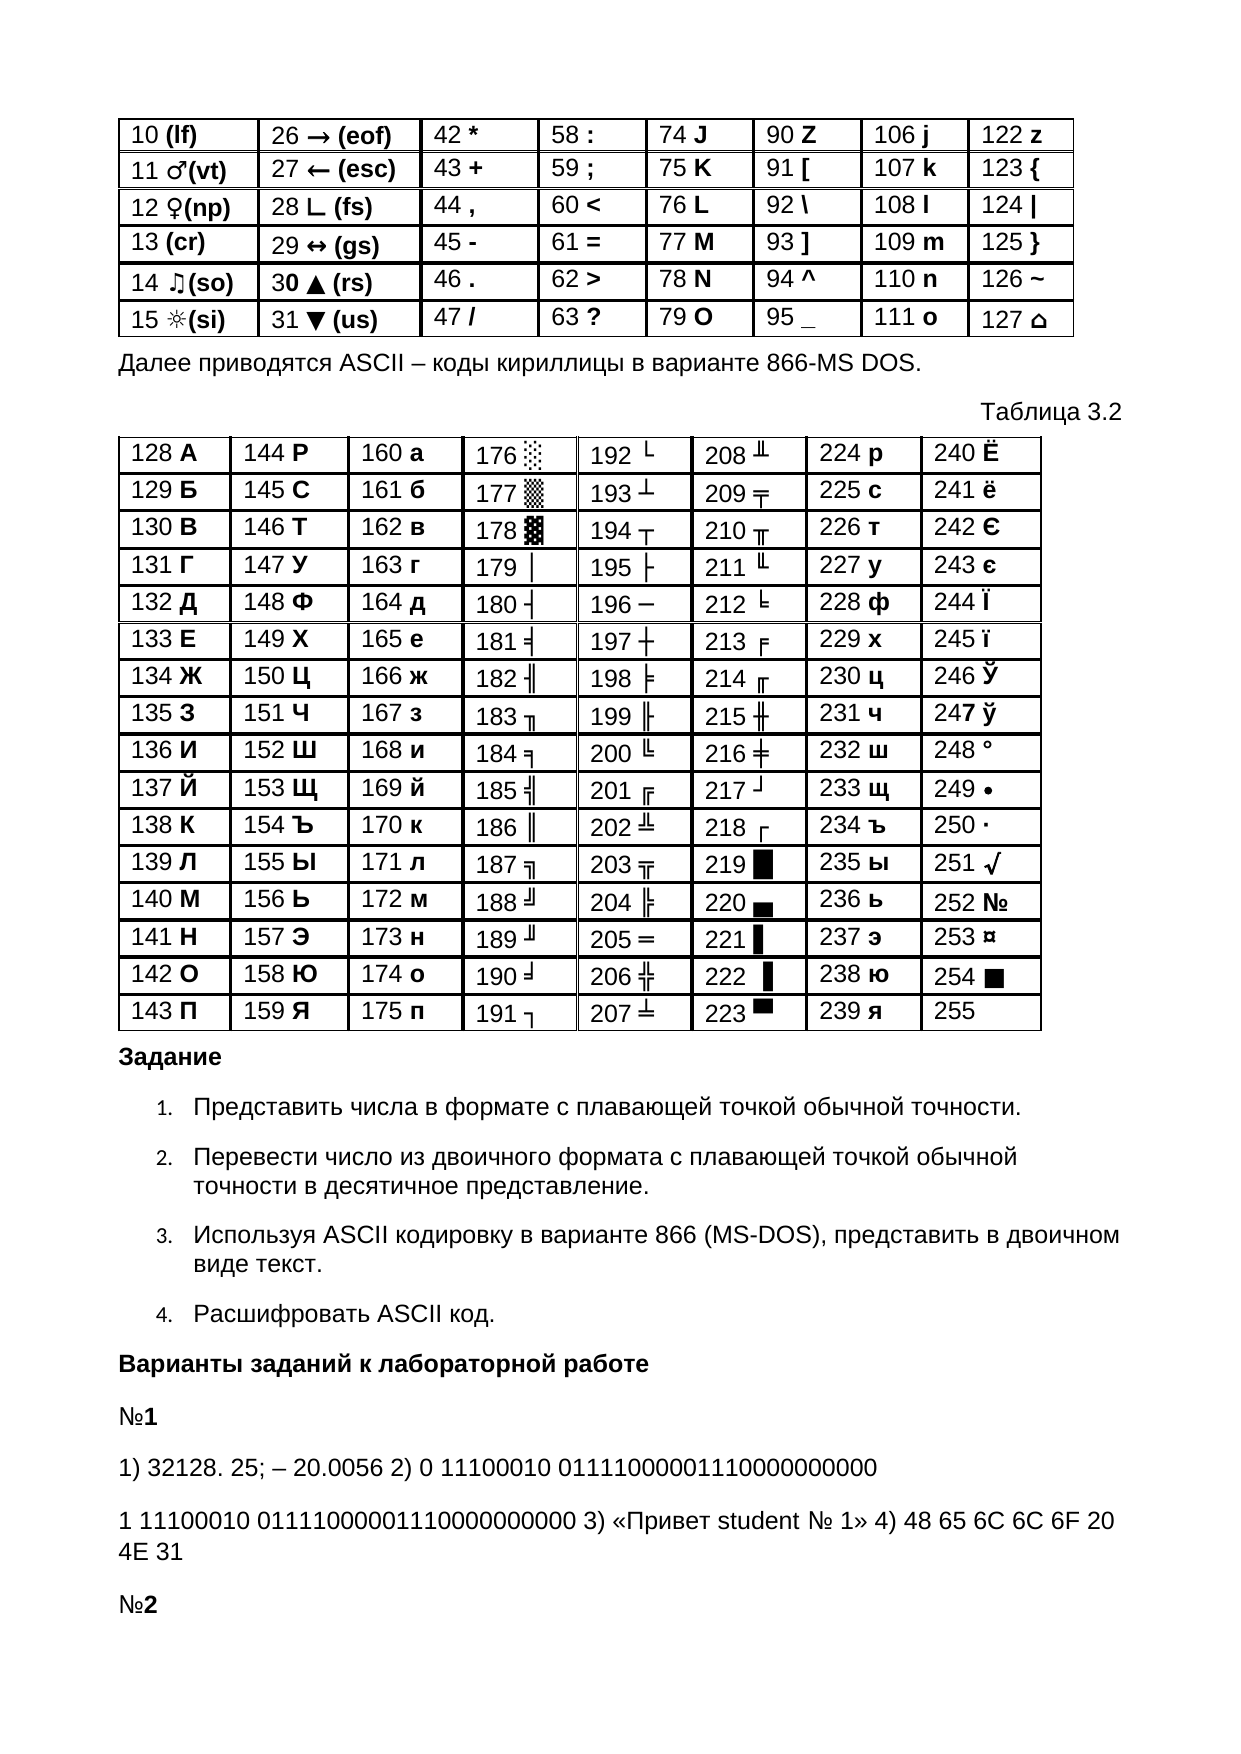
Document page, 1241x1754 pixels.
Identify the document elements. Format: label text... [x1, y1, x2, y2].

table_cell 195 ├ [579, 550, 690, 584]
table_cell 59 ; [540, 153, 645, 187]
table_header 224 р [808, 438, 920, 472]
table_cell 213 ╒ [694, 624, 805, 658]
table_cell 124 | [970, 190, 1073, 224]
table_cell 169 й [350, 773, 461, 807]
table_cell 106 j [863, 120, 967, 150]
table_cell 245 ї [923, 624, 1040, 658]
table_cell 220 ▄ [694, 884, 805, 918]
table_cell 43 + [423, 153, 537, 187]
table_cell 180 ┤ [465, 587, 576, 621]
table_cell 179 │ [465, 550, 576, 584]
table_cell 12 ♀(np) [120, 190, 257, 224]
table_cell 139 Л [120, 847, 229, 881]
table_cell 204 ╠ [579, 884, 690, 918]
table_cell 239 я [808, 996, 920, 1030]
list Представить числа в формате с плавающей точкой обычной точности. [156, 1091, 1122, 1121]
table_header 128 А [120, 438, 229, 472]
table_cell 156 Ь [232, 884, 347, 918]
table_cell 234 ъ [808, 810, 920, 844]
table_cell 226 т [808, 512, 920, 547]
table_cell 248 ° [923, 736, 1040, 770]
table_cell 255 [923, 996, 1040, 1030]
table_cell 157 Э [232, 922, 347, 955]
table_cell 28 ∟ (fs) [260, 190, 419, 224]
table_cell 184 ╕ [465, 736, 576, 770]
text Таблица 3.2 [118, 397, 1122, 426]
table_cell 247 ў [923, 698, 1040, 732]
table_cell 90 Z [755, 120, 860, 150]
table_cell 107 k [863, 153, 967, 187]
table_cell 140 М [120, 884, 229, 918]
table_cell 185 ╣ [465, 773, 576, 807]
table_cell 61 = [540, 227, 645, 261]
table_cell 149 Х [232, 624, 347, 658]
table_cell 201 ╔ [579, 773, 690, 807]
table_cell 246 Ў [923, 661, 1040, 695]
table_header 192 └ [579, 438, 690, 472]
table_cell 216 ╪ [694, 736, 805, 770]
table_cell 190 ╛ [465, 959, 576, 993]
table_cell 219 █ [694, 847, 805, 881]
table_cell 148 Ф [232, 587, 347, 621]
table_cell 186 ║ [465, 810, 576, 844]
table_cell 141 Н [120, 922, 229, 955]
table_cell 150 Ц [232, 661, 347, 695]
table_cell 166 ж [350, 661, 461, 695]
table_cell 165 е [350, 624, 461, 658]
table_cell 147 У [232, 550, 347, 584]
table_cell 30 ▲ (rs) [260, 265, 419, 299]
table_header 240 Ё [923, 438, 1040, 472]
table_cell 134 Ж [120, 661, 229, 695]
table_cell 63 ? [540, 302, 645, 336]
table_cell 172 м [350, 884, 461, 918]
table_cell 168 и [350, 736, 461, 770]
list Расшифровать ASCII код. [156, 1299, 1122, 1328]
table_cell 145 С [232, 475, 347, 509]
table_cell 217 ┘ [694, 773, 805, 807]
table_cell 58 : [540, 120, 645, 150]
table_cell 146 Т [232, 512, 347, 547]
table_cell 162 в [350, 512, 461, 547]
table_cell 155 Ы [232, 847, 347, 881]
table_cell 236 ь [808, 884, 920, 918]
table_cell 167 з [350, 698, 461, 732]
table_cell 42 * [423, 120, 537, 150]
table_cell 94 ^ [755, 265, 860, 299]
table_cell 108 l [863, 190, 967, 224]
table_cell 163 г [350, 550, 461, 584]
table_cell 200 ╚ [579, 736, 690, 770]
table_cell 223 ▀ [694, 996, 805, 1030]
table_cell 11 ♂(vt) [120, 153, 257, 187]
table_cell 249 ∙ [923, 773, 1040, 807]
table_cell 135 З [120, 698, 229, 732]
table_cell 215 ╫ [694, 698, 805, 732]
text Далее приводятся ASCII – коды кириллицы в варианте 866-MS DOS. [118, 348, 1122, 376]
table_cell 131 Г [120, 550, 229, 584]
table_cell 188 ╝ [465, 884, 576, 918]
table_cell 138 К [120, 810, 229, 844]
table_cell 95 _ [755, 302, 860, 336]
table_cell 130 В [120, 512, 229, 547]
table_cell 126 ~ [970, 265, 1073, 299]
table_cell 92 \ [755, 190, 860, 224]
table_cell 232 ш [808, 736, 920, 770]
table_cell 230 ц [808, 661, 920, 695]
table_cell 77 M [648, 227, 752, 261]
text Варианты заданий к лабораторной работе [118, 1349, 1122, 1378]
table_cell 123 { [970, 153, 1073, 187]
text 1 11100010 01111000001110000000000 3) «Привет student № 1» 4) 48 65 6C 6C 6F 20 4E 31 [118, 1503, 1122, 1566]
table_cell 159 Я [232, 996, 347, 1030]
table_cell 75 K [648, 153, 752, 187]
table_cell 235 ы [808, 847, 920, 881]
table_cell 133 Е [120, 624, 229, 658]
table_cell 187 ╗ [465, 847, 576, 881]
table_cell 13 (cr) [120, 227, 257, 261]
table_cell 164 д [350, 587, 461, 621]
table_cell 205 ═ [579, 922, 690, 955]
table_cell 79 O [648, 302, 752, 336]
table_cell 31 ▼ (us) [260, 302, 419, 336]
table_cell 158 Ю [232, 959, 347, 993]
table_cell 222 ▐ [694, 959, 805, 993]
table_cell 183 ╖ [465, 698, 576, 732]
table_cell 194 ┬ [579, 512, 690, 547]
table_cell 242 Є [923, 512, 1040, 547]
table_cell 244 Ї [923, 587, 1040, 621]
table_cell 252 № [923, 884, 1040, 918]
table_cell 153 Щ [232, 773, 347, 807]
table_cell 196 ─ [579, 587, 690, 621]
table_cell 26 → (eof) [260, 120, 419, 150]
table_cell 228 ф [808, 587, 920, 621]
table_cell 207 ╧ [579, 996, 690, 1030]
table_header 160 а [350, 438, 461, 472]
table_cell 206 ╬ [579, 959, 690, 993]
table_cell 60 < [540, 190, 645, 224]
table_cell 110 n [863, 265, 967, 299]
table_cell 152 Ш [232, 736, 347, 770]
table_cell 193 ┴ [579, 475, 690, 509]
table_cell 62 > [540, 265, 645, 299]
table_cell 202 ╩ [579, 810, 690, 844]
table_header 208 ╨ [694, 438, 805, 472]
table_cell 10 (lf) [120, 120, 257, 150]
table_cell 251 √ [923, 847, 1040, 881]
table_cell 253 ¤ [923, 922, 1040, 955]
table_cell 209 ╤ [694, 475, 805, 509]
table_cell 161 б [350, 475, 461, 509]
table_cell 91 [ [755, 153, 860, 187]
table_cell 171 л [350, 847, 461, 881]
table_cell 225 с [808, 475, 920, 509]
table_cell 238 ю [808, 959, 920, 993]
table_cell 199 ╟ [579, 698, 690, 732]
table_cell 76 L [648, 190, 752, 224]
text №2 [118, 1587, 1122, 1621]
table_cell 151 Ч [232, 698, 347, 732]
table_cell 210 ╥ [694, 512, 805, 547]
text №1 [118, 1398, 1122, 1433]
list Используя ASCII кодировку в варианте 866 (MS-DOS), представить в двоичном виде текст. [156, 1220, 1122, 1278]
table_cell 78 N [648, 265, 752, 299]
table_cell 109 m [863, 227, 967, 261]
table_cell 137 Й [120, 773, 229, 807]
table_cell 136 И [120, 736, 229, 770]
table_cell 174 о [350, 959, 461, 993]
table_cell 241 ё [923, 475, 1040, 509]
table_cell 250 · [923, 810, 1040, 844]
table_cell 111 o [863, 302, 967, 336]
table_cell 93 ] [755, 227, 860, 261]
table_cell 243 є [923, 550, 1040, 584]
table_cell 46 . [423, 265, 537, 299]
table_cell 221 ▌ [694, 922, 805, 955]
table_cell 229 х [808, 624, 920, 658]
list Перевести число из двоичного формата с плавающей точкой обычной точности в десятичное представление. [156, 1141, 1122, 1199]
table_cell 189 ╜ [465, 922, 576, 955]
table_cell 211 ╙ [694, 550, 805, 584]
table_cell 181 ╡ [465, 624, 576, 658]
table_cell 142 О [120, 959, 229, 993]
table_cell 227 у [808, 550, 920, 584]
table_cell 170 к [350, 810, 461, 844]
table_cell 129 Б [120, 475, 229, 509]
table_cell 132 Д [120, 587, 229, 621]
table_cell 182 ╢ [465, 661, 576, 695]
table_cell 178 ▓ [465, 512, 576, 547]
table_cell 143 П [120, 996, 229, 1030]
table_cell 212 ╘ [694, 587, 805, 621]
table_cell 44 , [423, 190, 537, 224]
table_cell 203 ╦ [579, 847, 690, 881]
table_cell 191 ┐ [465, 996, 576, 1030]
table_cell 237 э [808, 922, 920, 955]
table_cell 14 ♫(so) [120, 265, 257, 299]
table_cell 74 J [648, 120, 752, 150]
table_cell 29 ↔ (gs) [260, 227, 419, 261]
table_cell 254 ■ [923, 959, 1040, 993]
table_cell 47 / [423, 302, 537, 336]
table_cell 175 п [350, 996, 461, 1030]
text Задание [118, 1042, 1122, 1071]
table_cell 173 н [350, 922, 461, 955]
table_cell 218 ┌ [694, 810, 805, 844]
table_cell 127 ⌂ [970, 302, 1073, 336]
table_cell 198 ╞ [579, 661, 690, 695]
table_cell 15 ☼(si) [120, 302, 257, 336]
table_cell 125 } [970, 227, 1073, 261]
table_cell 231 ч [808, 698, 920, 732]
table_cell 233 щ [808, 773, 920, 807]
table_header 144 Р [232, 438, 347, 472]
table_cell 177 ▒ [465, 475, 576, 509]
table_cell 154 Ъ [232, 810, 347, 844]
table_cell 197 ┼ [579, 624, 690, 658]
table_cell 45 - [423, 227, 537, 261]
table_cell 27 ← (esc) [260, 153, 419, 187]
table_header 176 ░ [465, 438, 576, 472]
table_cell 122 z [970, 120, 1073, 150]
text 1) 32128. 25; – 20.0056 2) 0 11100010 01111000001110000000000 [118, 1453, 1122, 1482]
table_cell 214 ╓ [694, 661, 805, 695]
